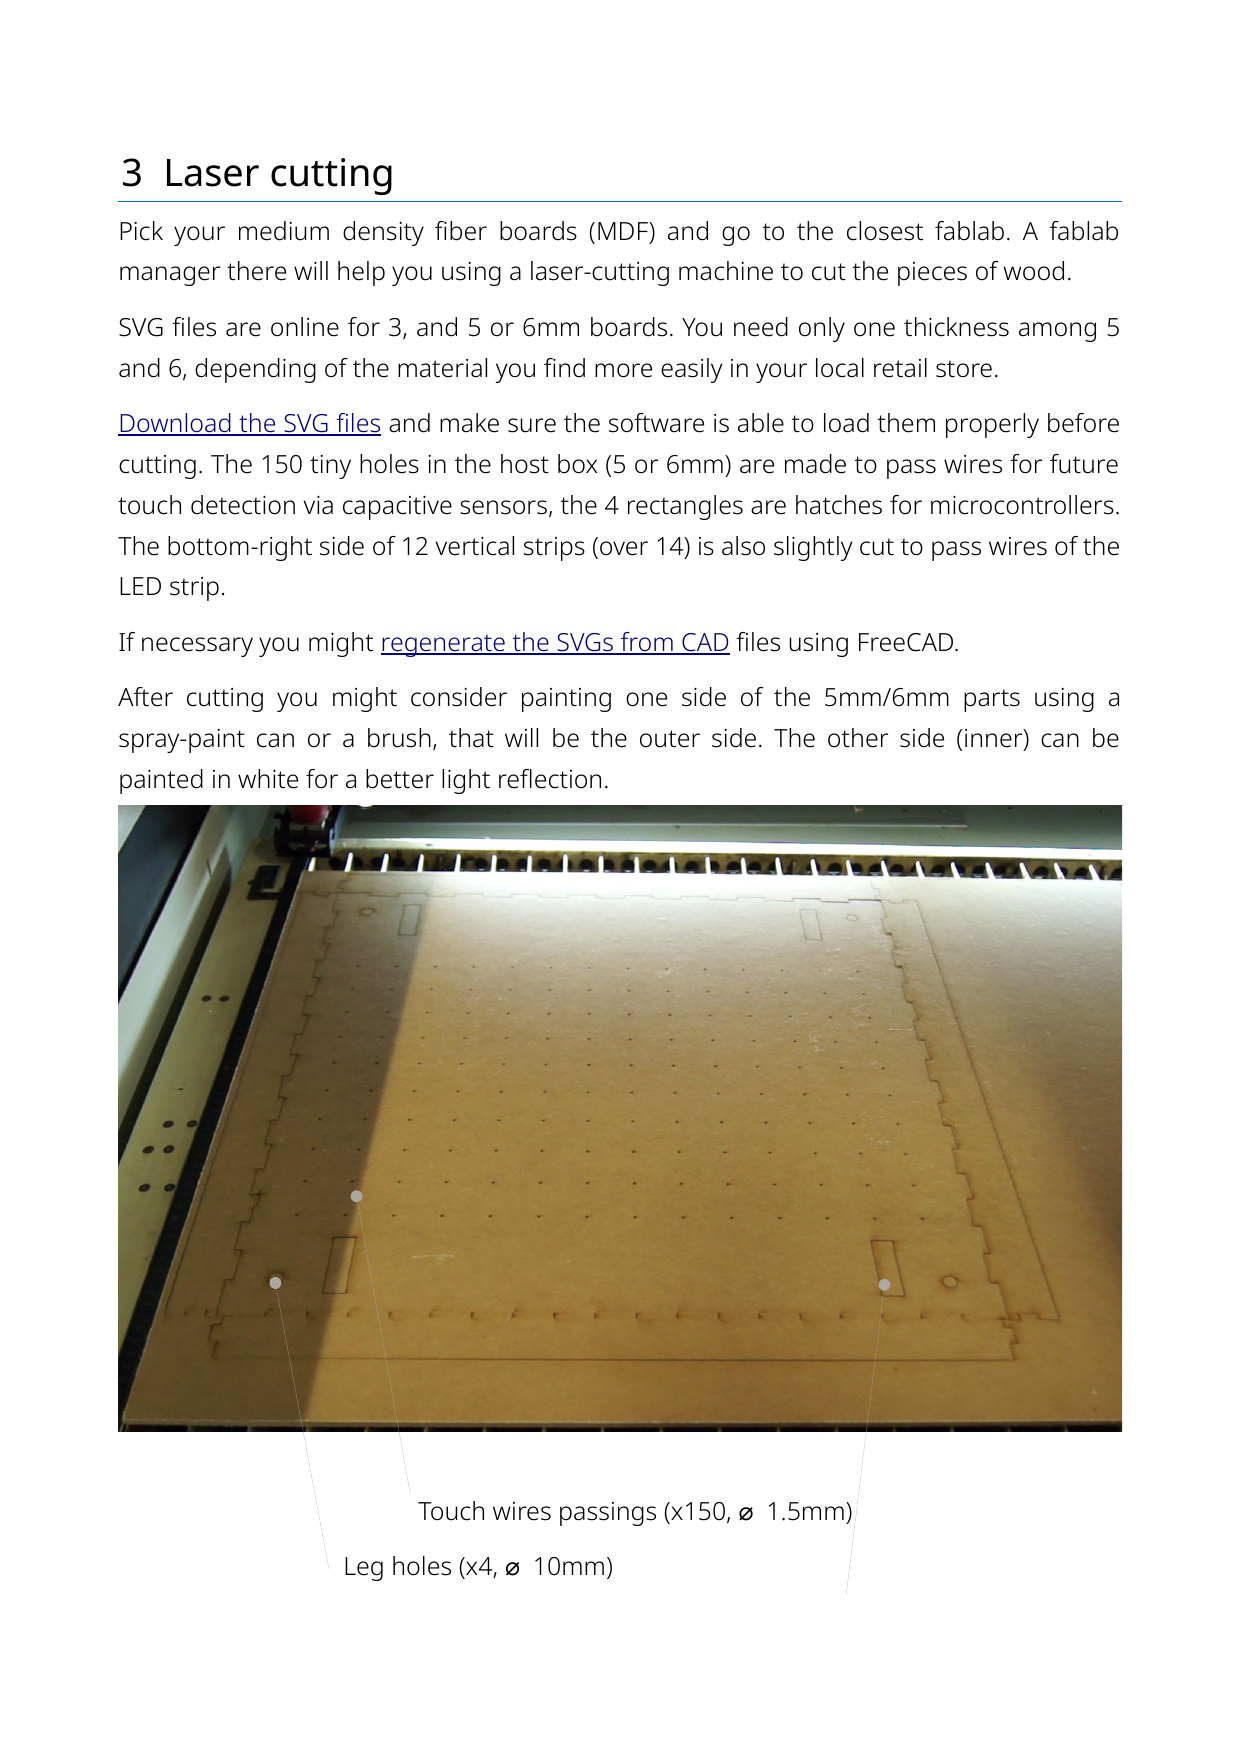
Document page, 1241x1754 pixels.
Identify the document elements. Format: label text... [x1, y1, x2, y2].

text Leg holes (x4, ⌀ 10mm) [118, 1549, 851, 1583]
text After cutting you might consider painting one side of the 5mm/6mm parts using a spray-paint can or a brush, that will be the outer side. The other side (inner) can be painted in white for a better light reflection. [118, 680, 1122, 796]
text Download the SVG files and make sure the software is able to load them properly before cutting. The 150 tiny holes in the host box (5 or 6mm) are made to pass wires for future touch detection via capacitive sensors, the 4 rectangles are hatches for microcontrollers. The bottom-right side of 12 vertical strips (over 14) is also slightly cut to pass wires of the LED strip. [118, 406, 1122, 603]
text SVG files are online for 3, and 5 or 6mm boards. You need only one thickness among 5 and 6, depending of the material you find more easily in your local retail store. [118, 309, 1122, 384]
text [118, 1493, 320, 1528]
text [855, 1493, 1122, 1528]
text [848, 1549, 1122, 1583]
text Pick your medium density fiber boards (MDF) and go to the closest fablab. A fablab manager there will help you using a laser-cutting machine to cut the pieces of wood. [118, 213, 1122, 288]
subtitle Laser cutting [118, 143, 1122, 201]
picture [118, 805, 1123, 1432]
text Touch wires passings (x150, ⌀ 1.5mm) [316, 1493, 858, 1528]
text If necessary you might regenerate the SVGs from CAD files using FreeCAD. [118, 624, 1122, 658]
